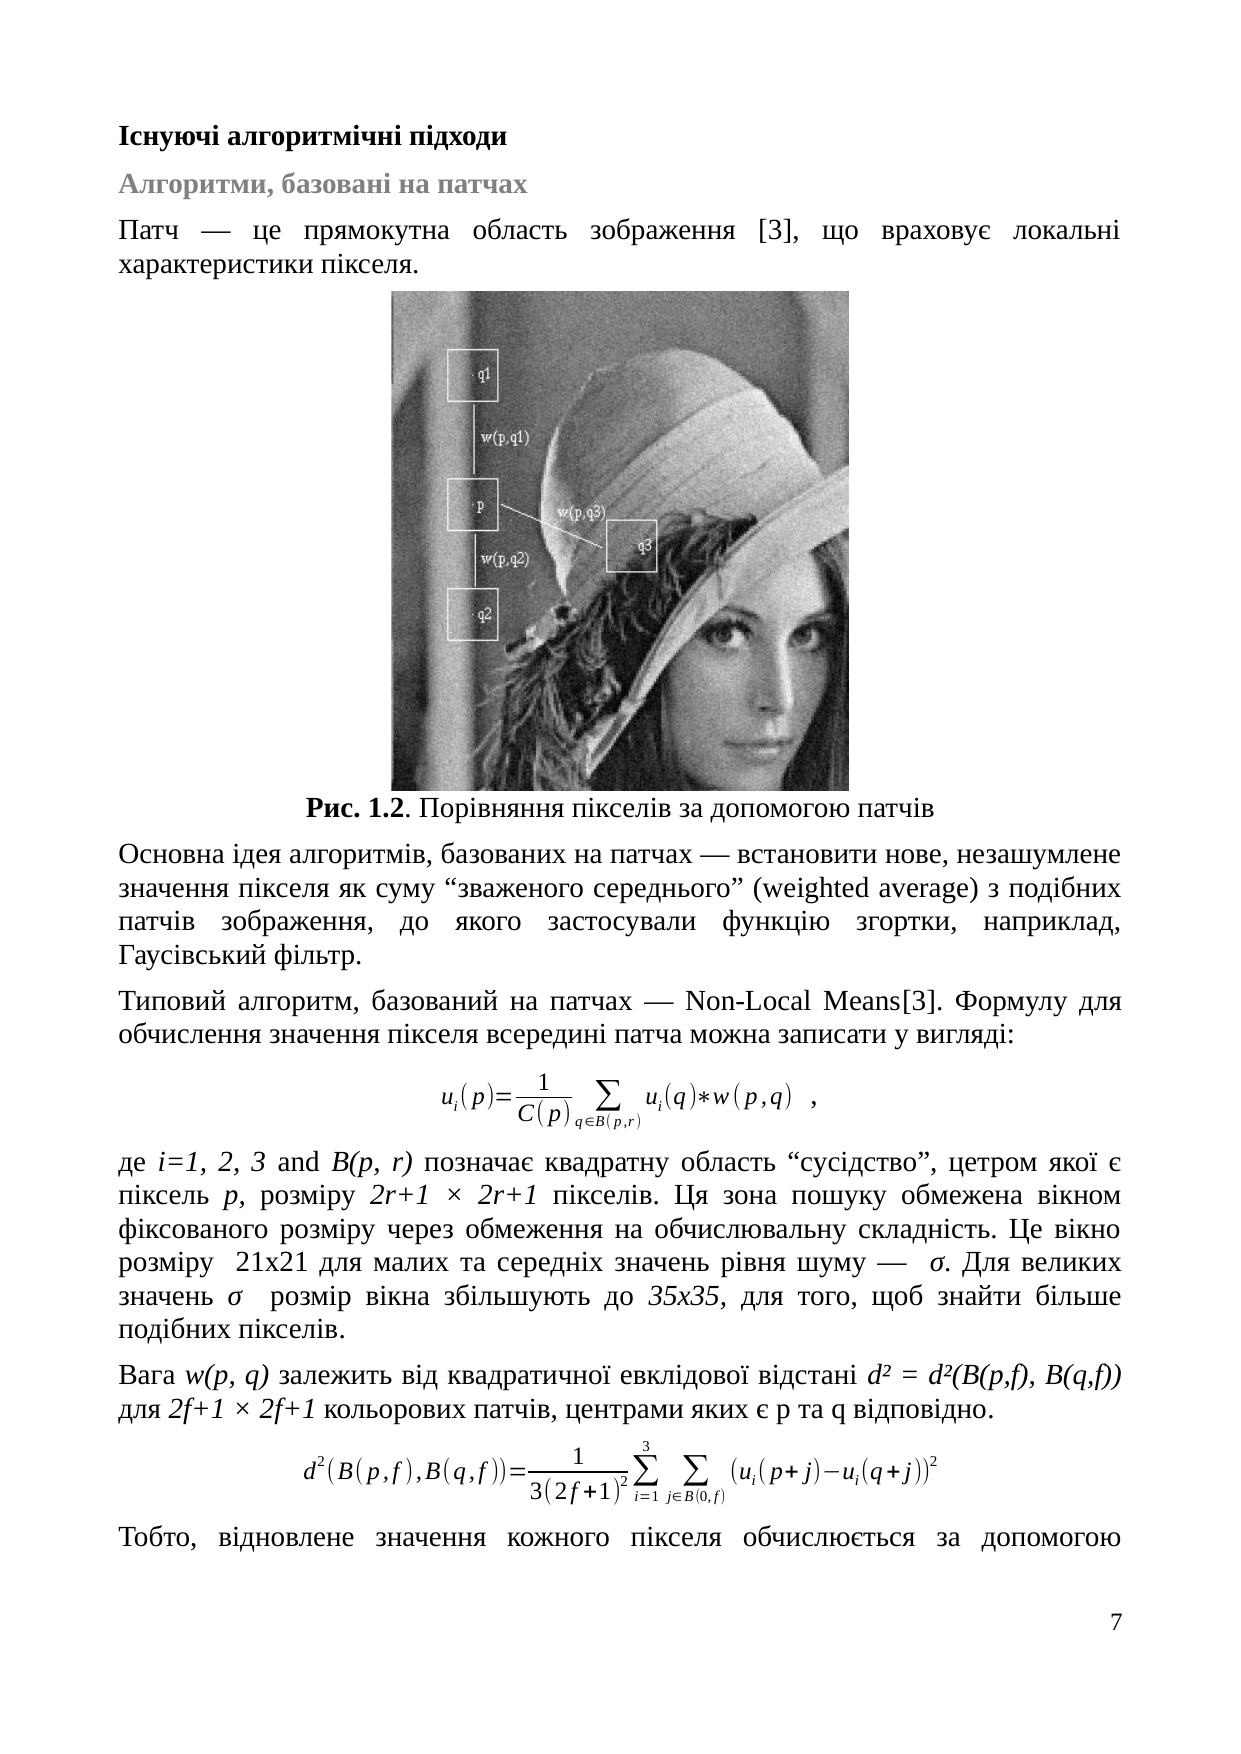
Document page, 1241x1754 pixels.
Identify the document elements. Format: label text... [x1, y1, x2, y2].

text Рис. 1.2. Порівняння пікселів за допомогою патчів [118, 292, 1122, 824]
text Вага w(p, q) залежить від квадратичної евклідової відстані d² = d²(B(p,f), B(q,f)) для 2f+1 × 2f+1 кольорових патчів, центрами яких є p та q відповідно. [118, 1357, 1122, 1424]
text Типовий алгоритм, базований на патчах — Non-Local Means[3]. Формулу для обчислення значення пікселя всередині патча можна записати у вигляді: [118, 983, 1122, 1050]
text Основна ідея алгоритмів, базованих на патчах — встановити нове, незашумлене значення пікселя як суму “зваженого середнього” (weighted average) з подібних патчів зображення, до якого застосували функцію згортки, наприклад, Гаусівський фільтр. [118, 836, 1122, 970]
subtitle Алгоритми, базовані на патчах [118, 166, 1122, 200]
text Тобто, відновлене значення кожного пікселя обчислюється за допомогою [118, 1519, 1122, 1553]
text , [118, 1062, 1122, 1131]
picture [391, 291, 849, 791]
subtitle Існуючі алгоритмічні підходи [118, 118, 1122, 152]
text Патч — це прямокутна область зображення [3], що враховує локальні характеристики пікселя. [118, 212, 1122, 279]
text де i=1, 2, 3 and B(p, r) позначає квадратну область “сусідство”, цетром якої є піксель p, розміру 2r+1 × 2r+1 пікселів. Ця зона пошуку обмежена вікном фіксованого розміру через обмеження на обчислювальну складність. Це вікно розміру 21x21 для малих та середніх значень рівня шуму — σ. Для великих значень σ розмір вікна збільшують до 35x35, для того, щоб знайти більше подібних пікселів. [118, 1144, 1122, 1345]
